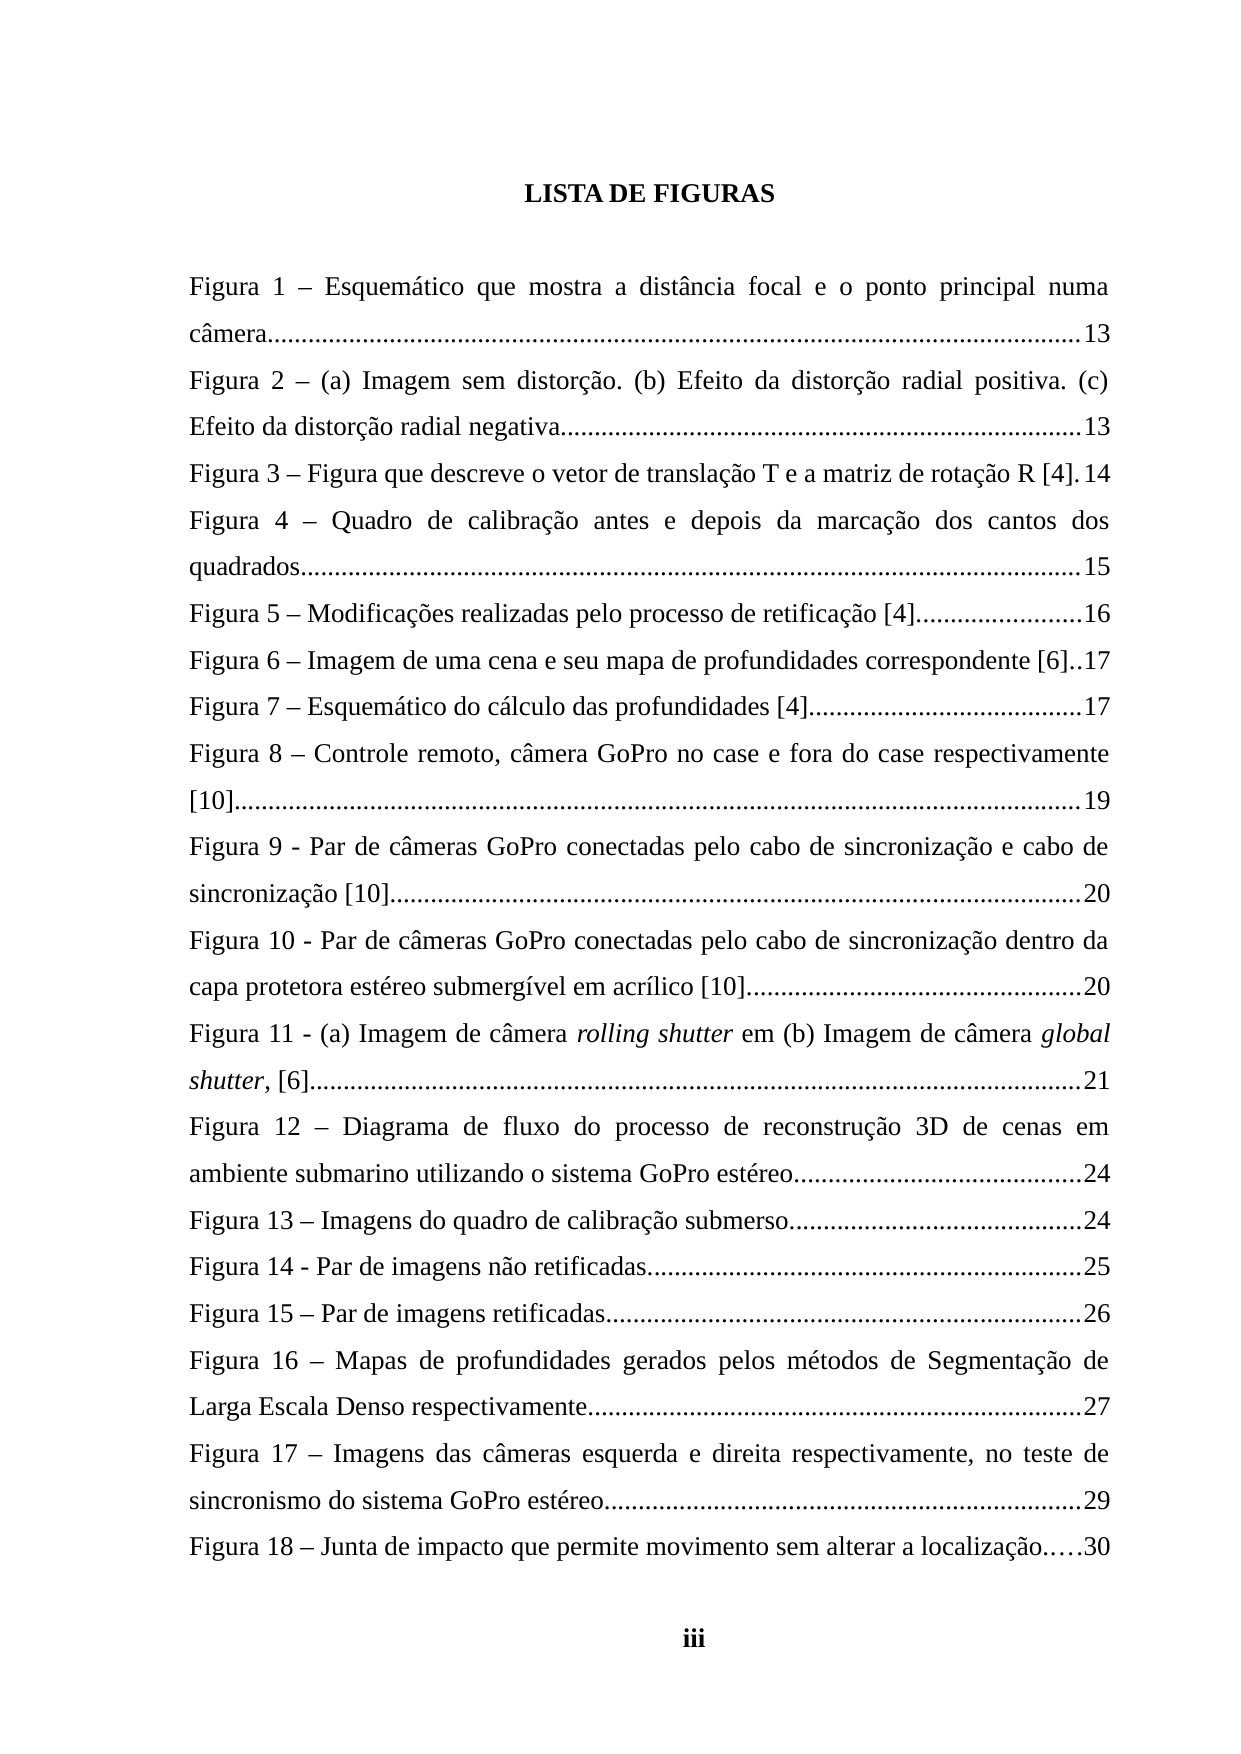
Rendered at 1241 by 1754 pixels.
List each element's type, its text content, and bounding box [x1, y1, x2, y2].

text Figura 2 – (a) Imagem sem distorção. (b) Efeito da distorção radial positiva. (c) Efeito da distorção radial negativa. 13 [189, 364, 1110, 442]
text Figura 3 – Figura que descreve o vetor de translação T e a matriz de rotação R [4]. 14 [189, 457, 1110, 488]
text Figura 4 – Quadro de calibração antes e depois da marcação dos cantos dos quadrados. 15 [189, 504, 1110, 582]
text Figura 11 - (a) Imagem de câmera rolling shutter em (b) Imagem de câmera global shutter, [6]. 21 [189, 1017, 1110, 1095]
text Figura 7 – Esquemático do cálculo das profundidades [4]. 17 [189, 691, 1110, 722]
text Figura 16 – Mapas de profundidades gerados pelos métodos de Segmentação de Larga Escala Denso respectivamente. 27 [189, 1344, 1110, 1422]
text Figura 10 - Par de câmeras GoPro conectadas pelo cabo de sincronização dentro da capa protetora estéreo submergível em acrílico [10]. 20 [189, 924, 1110, 1002]
text Figura 14 - Par de imagens não retificadas. 25 [189, 1251, 1110, 1282]
text Figura 1 – Esquemático que mostra a distância focal e o ponto principal numa câmera. 13 [189, 271, 1110, 348]
text Figura 5 – Modificações realizadas pelo processo de retificação [4]. 16 [189, 597, 1110, 628]
text Figura 12 – Diagrama de fluxo do processo de reconstrução 3D de cenas em ambiente submarino utilizando o sistema GoPro estéreo. 24 [189, 1111, 1110, 1188]
text Figura 17 – Imagens das câmeras esquerda e direita respectivamente, no teste de sincronismo do sistema GoPro estéreo. 29 [189, 1437, 1110, 1515]
text Figura 6 – Imagem de uma cena e seu mapa de profundidades correspondente [6]. 17 [189, 644, 1110, 675]
text Figura 9 - Par de câmeras GoPro conectadas pelo cabo de sincronização e cabo de sincronização [10]. 20 [189, 831, 1110, 908]
subtitle Lista de figuras [177, 177, 1122, 208]
text Figura 18 – Junta de impacto que permite movimento sem alterar a localização. 30 [189, 1531, 1110, 1562]
text Figura 8 – Controle remoto, câmera GoPro no case e fora do case respectivamente [10]. 19 [189, 737, 1110, 815]
text Figura 15 – Par de imagens retificadas 26 [189, 1297, 1110, 1328]
text Figura 13 – Imagens do quadro de calibração submerso. 24 [189, 1204, 1110, 1235]
